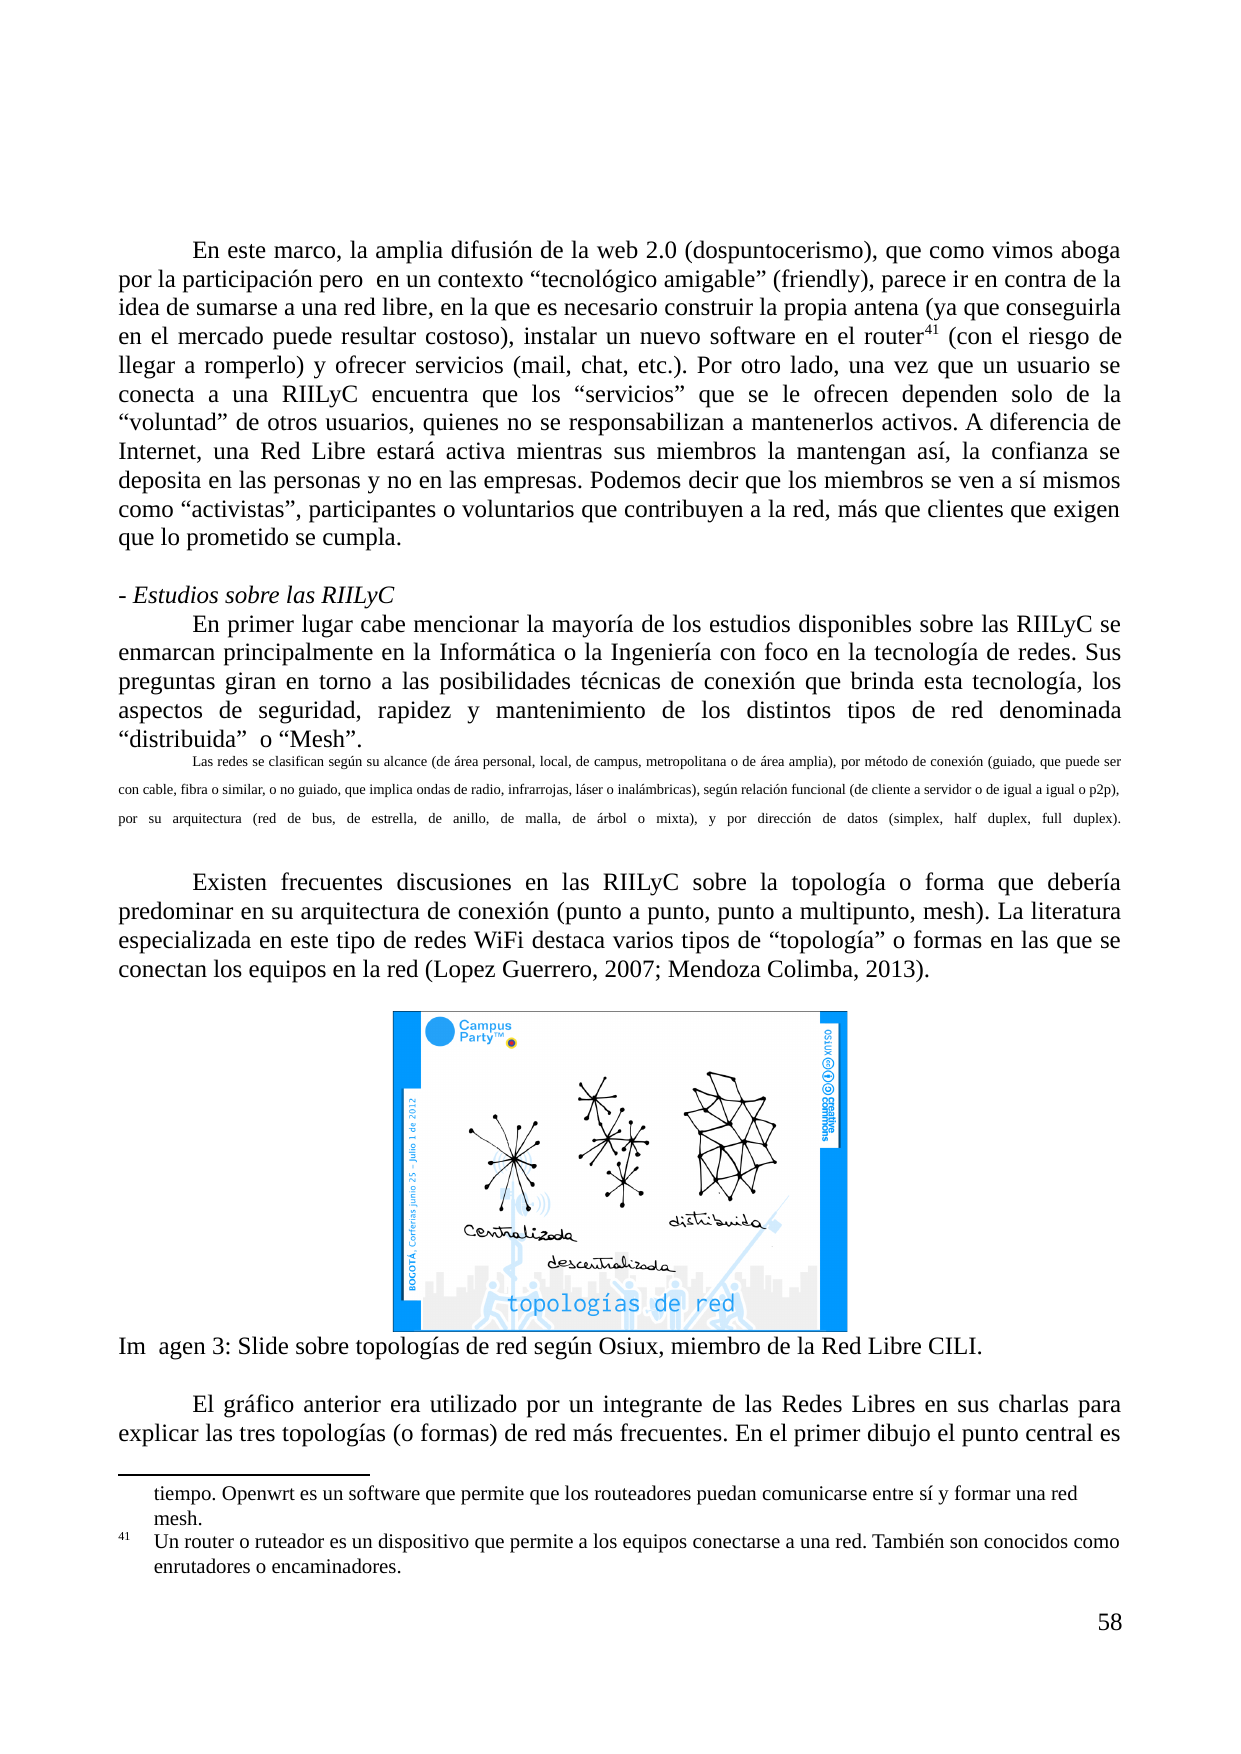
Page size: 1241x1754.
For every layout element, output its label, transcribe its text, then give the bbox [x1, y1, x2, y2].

subtitle - Estudios sobre las RIILyC [118, 580, 1122, 609]
text Las redes se clasifican según su alcance (de área personal, local, de campus, metropolitana o de área amplia), por método de conexión (guiado, que puede ser con cable, fibra o similar, o no guiado, que implica ondas de radio, infrarrojas, láser o inalámbricas), según relación funcional (de cliente a servidor o de igual a igual o p2p), por su arquitectura (red de bus, de estrella, de anillo, de malla, de árbol o mixta), y por dirección de datos (simplex, half duplex, full duplex). [118, 752, 1122, 867]
text Existen frecuentes discusiones en las RIILyC sobre la topología o forma que debería predominar en su arquitectura de conexión (punto a punto, punto a multipunto, mesh). La literatura especializada en este tipo de redes WiFi destaca varios tipos de “topología” o formas en las que se conectan los equipos en la red (Lopez Guerrero, 2007; Mendoza Colimba, 2013). [118, 867, 1122, 982]
text Un router o ruteador es un dispositivo que permite a los equipos conectarse a una red. También son conocidos como enrutadores o encaminadores. [118, 1529, 1122, 1578]
text Im agen 3: Slide sobre topologías de red según Osiux, miembro de la Red Libre CILI. [118, 1331, 1122, 1360]
text En este marco, la amplia difusión de la web 2.0 (dospuntocerismo), que como vimos aboga por la participación pero en un contexto “tecnológico amigable” (friendly), parece ir en contra de la idea de sumarse a una red libre, en la que es necesario construir la propia antena (ya que conseguirla en el mercado puede resultar costoso), instalar un nuevo software en el router (con el riesgo de llegar a romperlo) y ofrecer servicios (mail, chat, etc.). Por otro lado, una vez que un usuario se conecta a una RIILyC encuentra que los “servicios” que se le ofrecen dependen solo de la “voluntad” de otros usuarios, quienes no se responsabilizan a mantenerlos activos. A diferencia de Internet, una Red Libre estará activa mientras sus miembros la mantengan así, la confianza se deposita en las personas y no en las empresas. Podemos decir que los miembros se ven a sí mismos como “activistas”, participantes o voluntarios que contribuyen a la red, más que clientes que exigen que lo prometido se cumpla. [118, 235, 1122, 551]
text tiempo. Openwrt es un software que permite que los routeadores puedan comunicarse entre sí y formar una red mesh. [118, 1481, 1122, 1529]
text En primer lugar cabe mencionar la mayoría de los estudios disponibles sobre las RIILyC se enmarcan principalmente en la Informática o la Ingeniería con foco en la tecnología de redes. Sus preguntas giran en torno a las posibilidades técnicas de conexión que brinda esta tecnología, los aspectos de seguridad, rapidez y mantenimiento de los distintos tipos de red denominada “distribuida” o “Mesh”. [118, 609, 1122, 752]
picture [392, 1011, 848, 1332]
text El gráfico anterior era utilizado por un integrante de las Redes Libres en sus charlas para explicar las tres topologías (o formas) de red más frecuentes. En el primer dibujo el punto central es [118, 1389, 1122, 1446]
